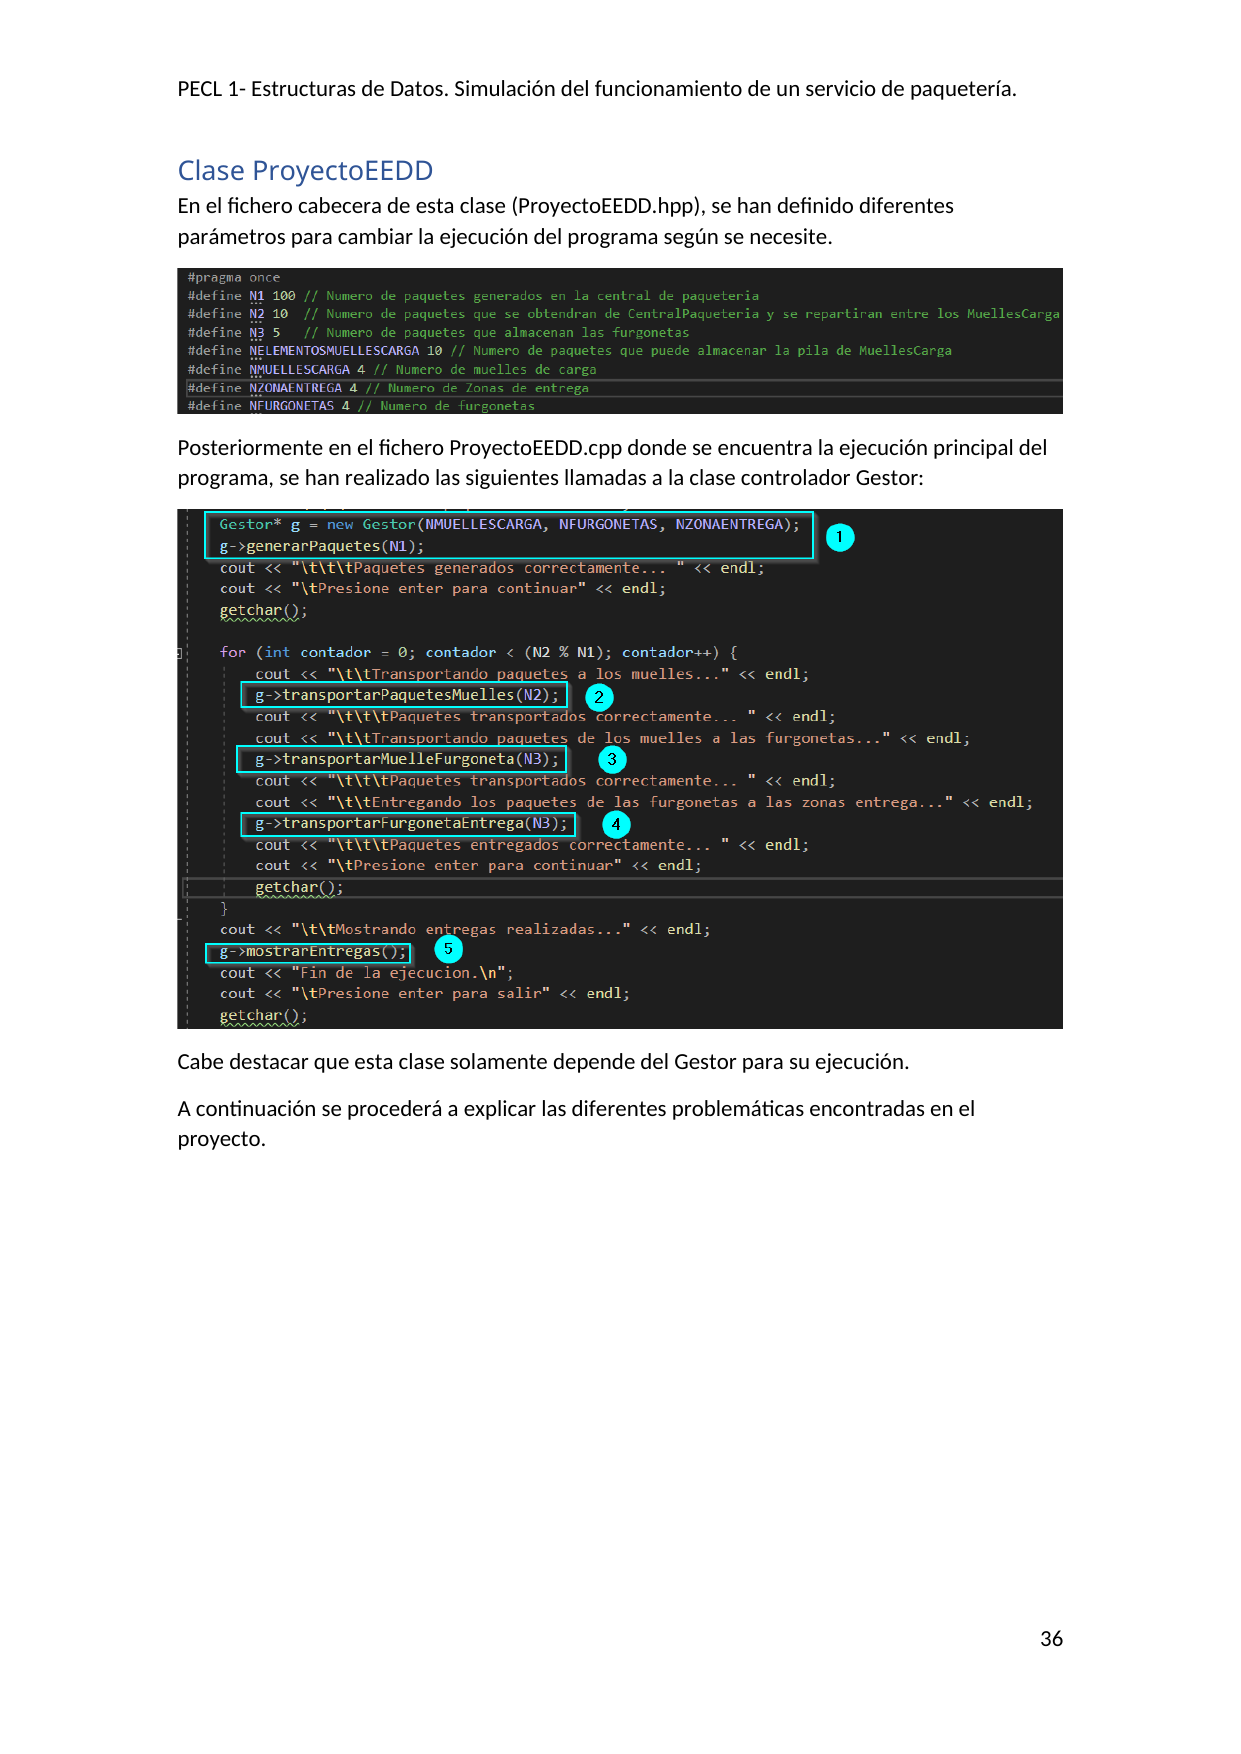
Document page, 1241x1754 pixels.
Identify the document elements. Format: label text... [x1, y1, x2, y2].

text Cabe destacar que esta clase solamente depende del Gestor para su ejecución. [177, 1047, 1063, 1075]
text A continuación se procederá a explicar las diferentes problemáticas encontradas en el proyecto. [177, 1094, 1063, 1152]
subtitle Clase ProyectoEEDD [177, 152, 1063, 189]
text Posteriormente en el fichero ProyectoEEDD.cpp donde se encuentra la ejecución principal del programa, se han realizado las siguientes llamadas a la clase controlador Gestor: [177, 433, 1063, 491]
picture [177, 268, 1063, 414]
text En el fichero cabecera de esta clase (ProyectoEEDD.hpp), se han definido diferentes parámetros para cambiar la ejecución del programa según se necesite. [177, 192, 1063, 250]
picture [177, 509, 1063, 1029]
